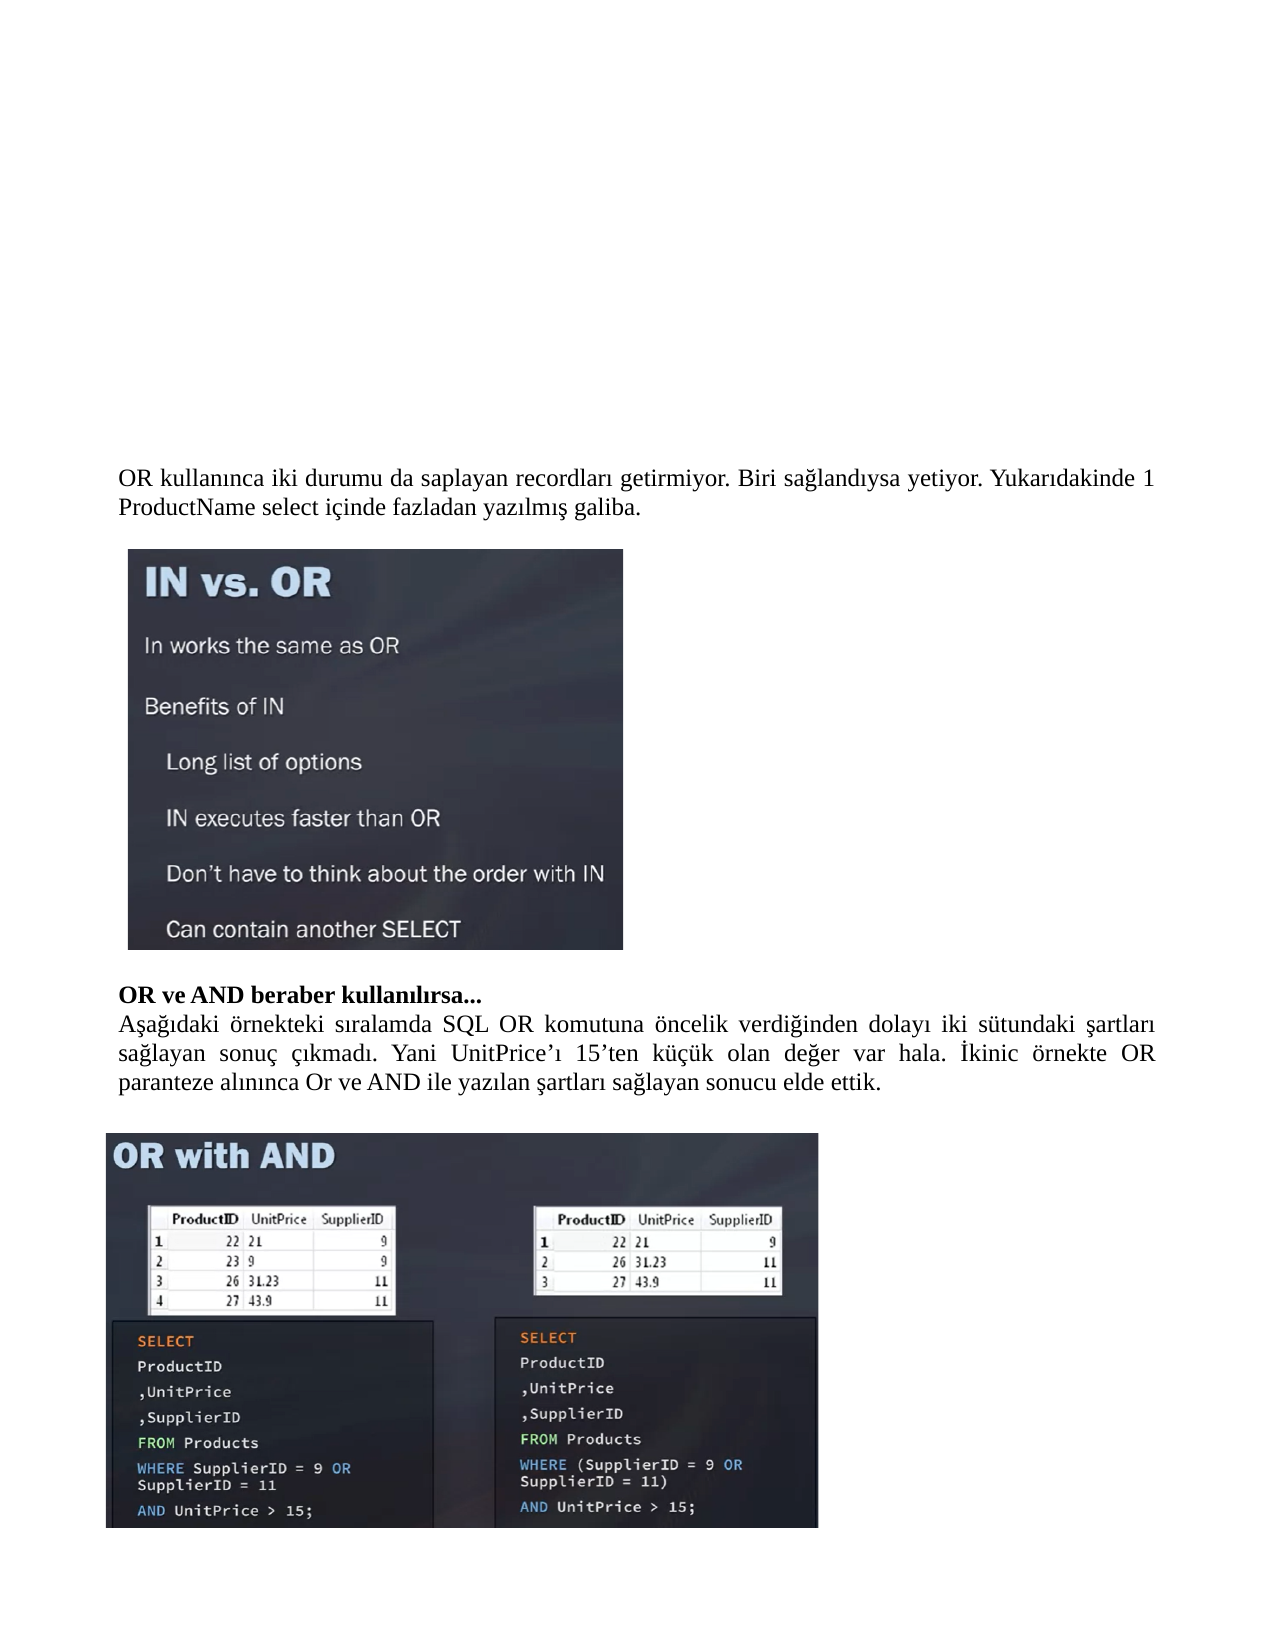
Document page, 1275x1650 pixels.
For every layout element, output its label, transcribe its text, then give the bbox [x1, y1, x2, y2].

picture [127, 549, 624, 950]
text Aşağıdaki örnekteki sıralamda SQL OR komutuna öncelik verdiğinden dolayı iki sütundaki şartları sağlayan sonuç çıkmadı. Yani UnitPrice’ı 15’ten küçük olan değer var hala. İkinic örnekte OR paranteze alınınca Or ve AND ile yazılan şartları sağlayan sonucu elde ettik. [118, 1009, 1157, 1096]
text OR kullanınca iki durumu da saplayan recordları getirmiyor. Biri sağlandıysa yetiyor. Yukarıdakinde 1 ProductName select içinde fazladan yazılmış galiba. [118, 463, 1157, 521]
text OR ve AND beraber kullanılırsa... [118, 981, 1157, 1009]
picture [105, 1133, 819, 1528]
